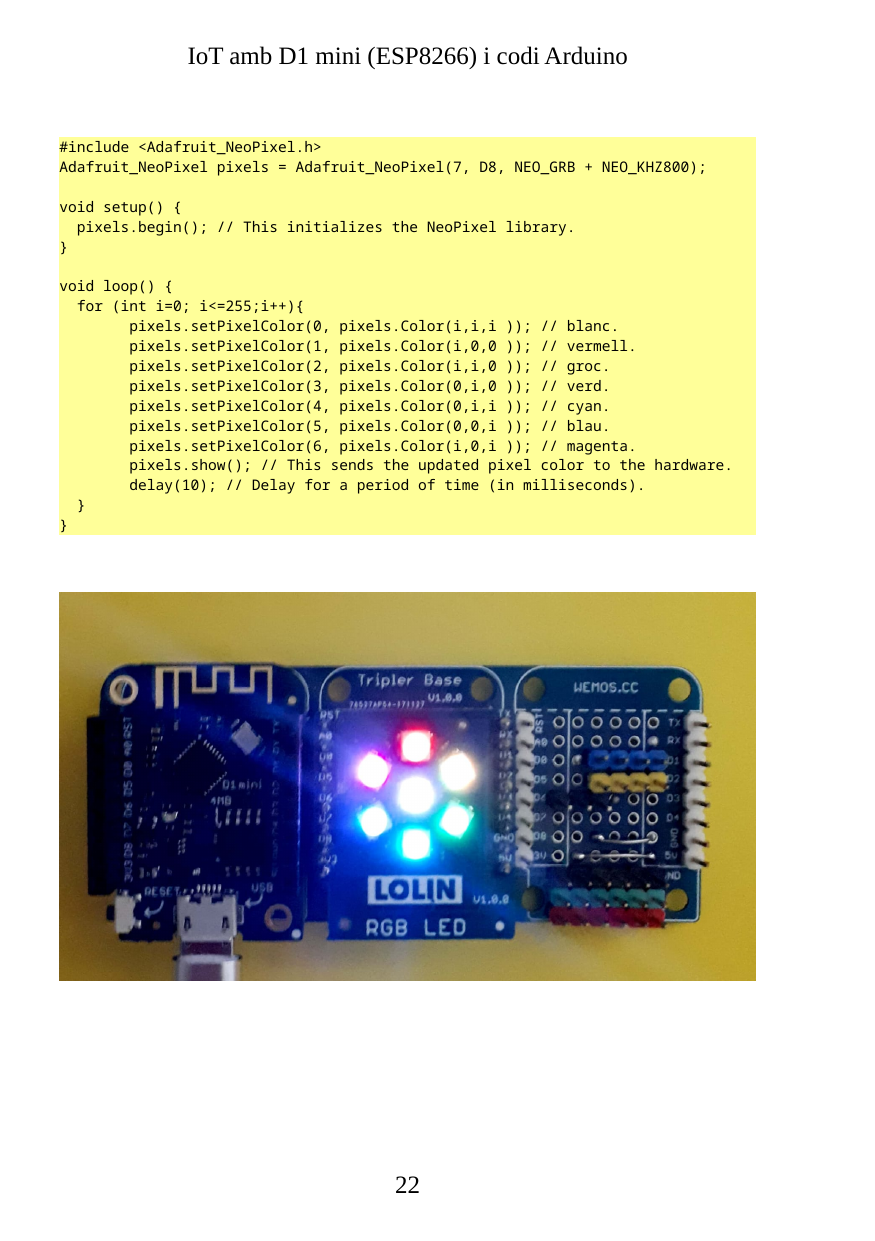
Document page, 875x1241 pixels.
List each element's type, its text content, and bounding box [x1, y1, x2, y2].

text Adafruit_NeoPixel pixels = Adafruit_NeoPixel(7, D8, NEO_GRB + NEO_KHZ800); [59, 157, 756, 177]
text } [59, 236, 756, 256]
picture [59, 592, 756, 981]
text void loop() { [59, 276, 756, 296]
text for (int i=0; i<=255;i++){ [59, 296, 756, 316]
text void setup() { [59, 197, 756, 216]
text #include <Adafruit_NeoPixel.h> [59, 137, 756, 157]
text pixels.setPixelColor(0, pixels.Color(i,i,i )); // blanc. [59, 316, 756, 336]
text pixels.begin(); // This initializes the NeoPixel library. [59, 216, 756, 236]
text pixels.setPixelColor(4, pixels.Color(0,i,i )); // cyan. [59, 396, 756, 415]
text pixels.show(); // This sends the updated pixel color to the hardware. [59, 455, 756, 475]
text } [59, 495, 756, 515]
text pixels.setPixelColor(5, pixels.Color(0,0,i )); // blau. [59, 415, 756, 435]
text } [59, 515, 756, 535]
text delay(10); // Delay for a period of time (in milliseconds). [59, 475, 756, 495]
text pixels.setPixelColor(3, pixels.Color(0,i,0 )); // verd. [59, 376, 756, 396]
text pixels.setPixelColor(2, pixels.Color(i,i,0 )); // groc. [59, 356, 756, 376]
text pixels.setPixelColor(6, pixels.Color(i,0,i )); // magenta. [59, 435, 756, 455]
text pixels.setPixelColor(1, pixels.Color(i,0,0 )); // vermell. [59, 336, 756, 356]
